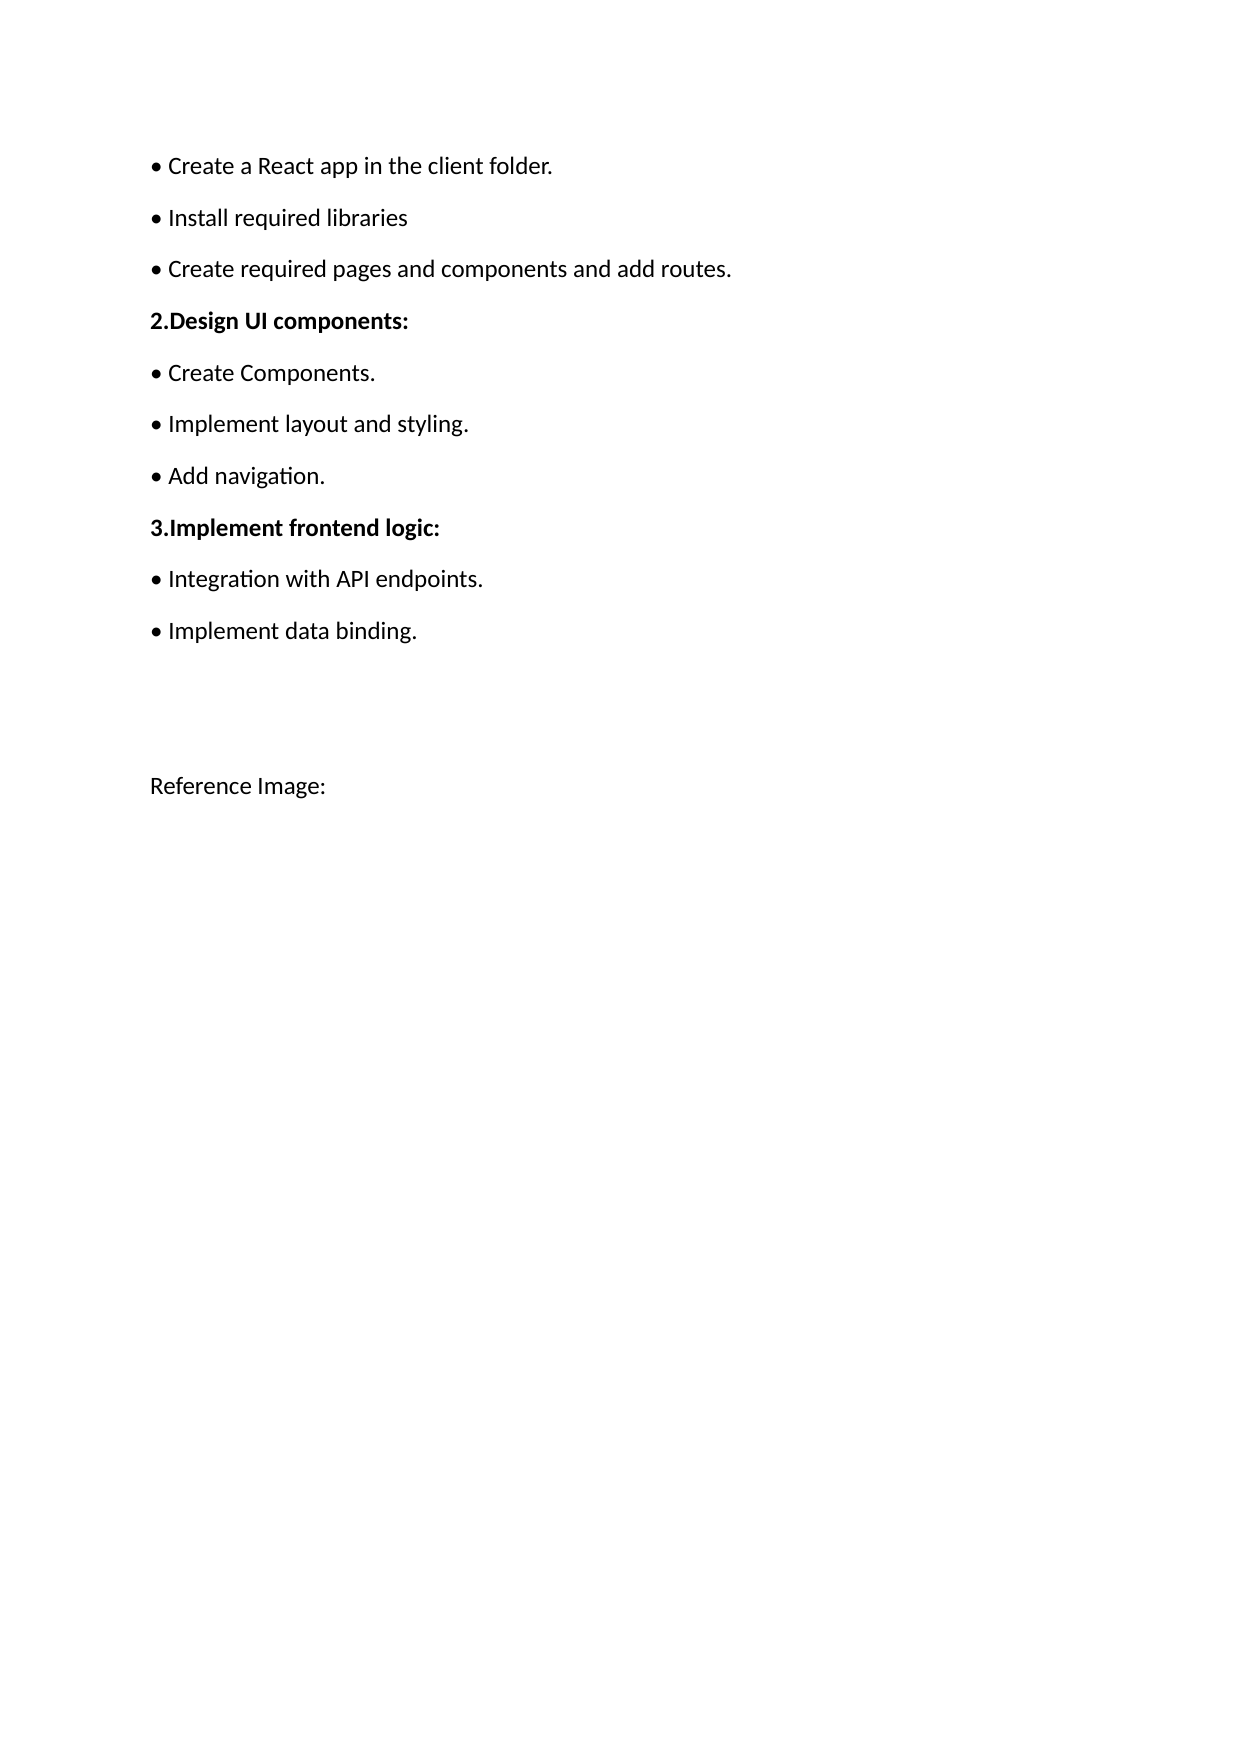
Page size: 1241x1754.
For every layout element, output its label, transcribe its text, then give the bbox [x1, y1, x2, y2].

text • Create Components. [150, 357, 1090, 387]
text • Add navigation. [150, 460, 1090, 491]
text • Integration with API endpoints. [150, 563, 1090, 594]
text • Create a React app in the client folder. [150, 150, 1090, 181]
text Reference Image: [150, 770, 1090, 801]
text • Create required pages and components and add routes. [150, 253, 1090, 284]
text • Implement layout and styling. [150, 408, 1090, 439]
text • Implement data binding. [150, 615, 1090, 646]
text 3.Implement frontend logic: [150, 512, 1090, 542]
text 2.Design UI components: [150, 305, 1090, 336]
text • Install required libraries [150, 202, 1090, 232]
